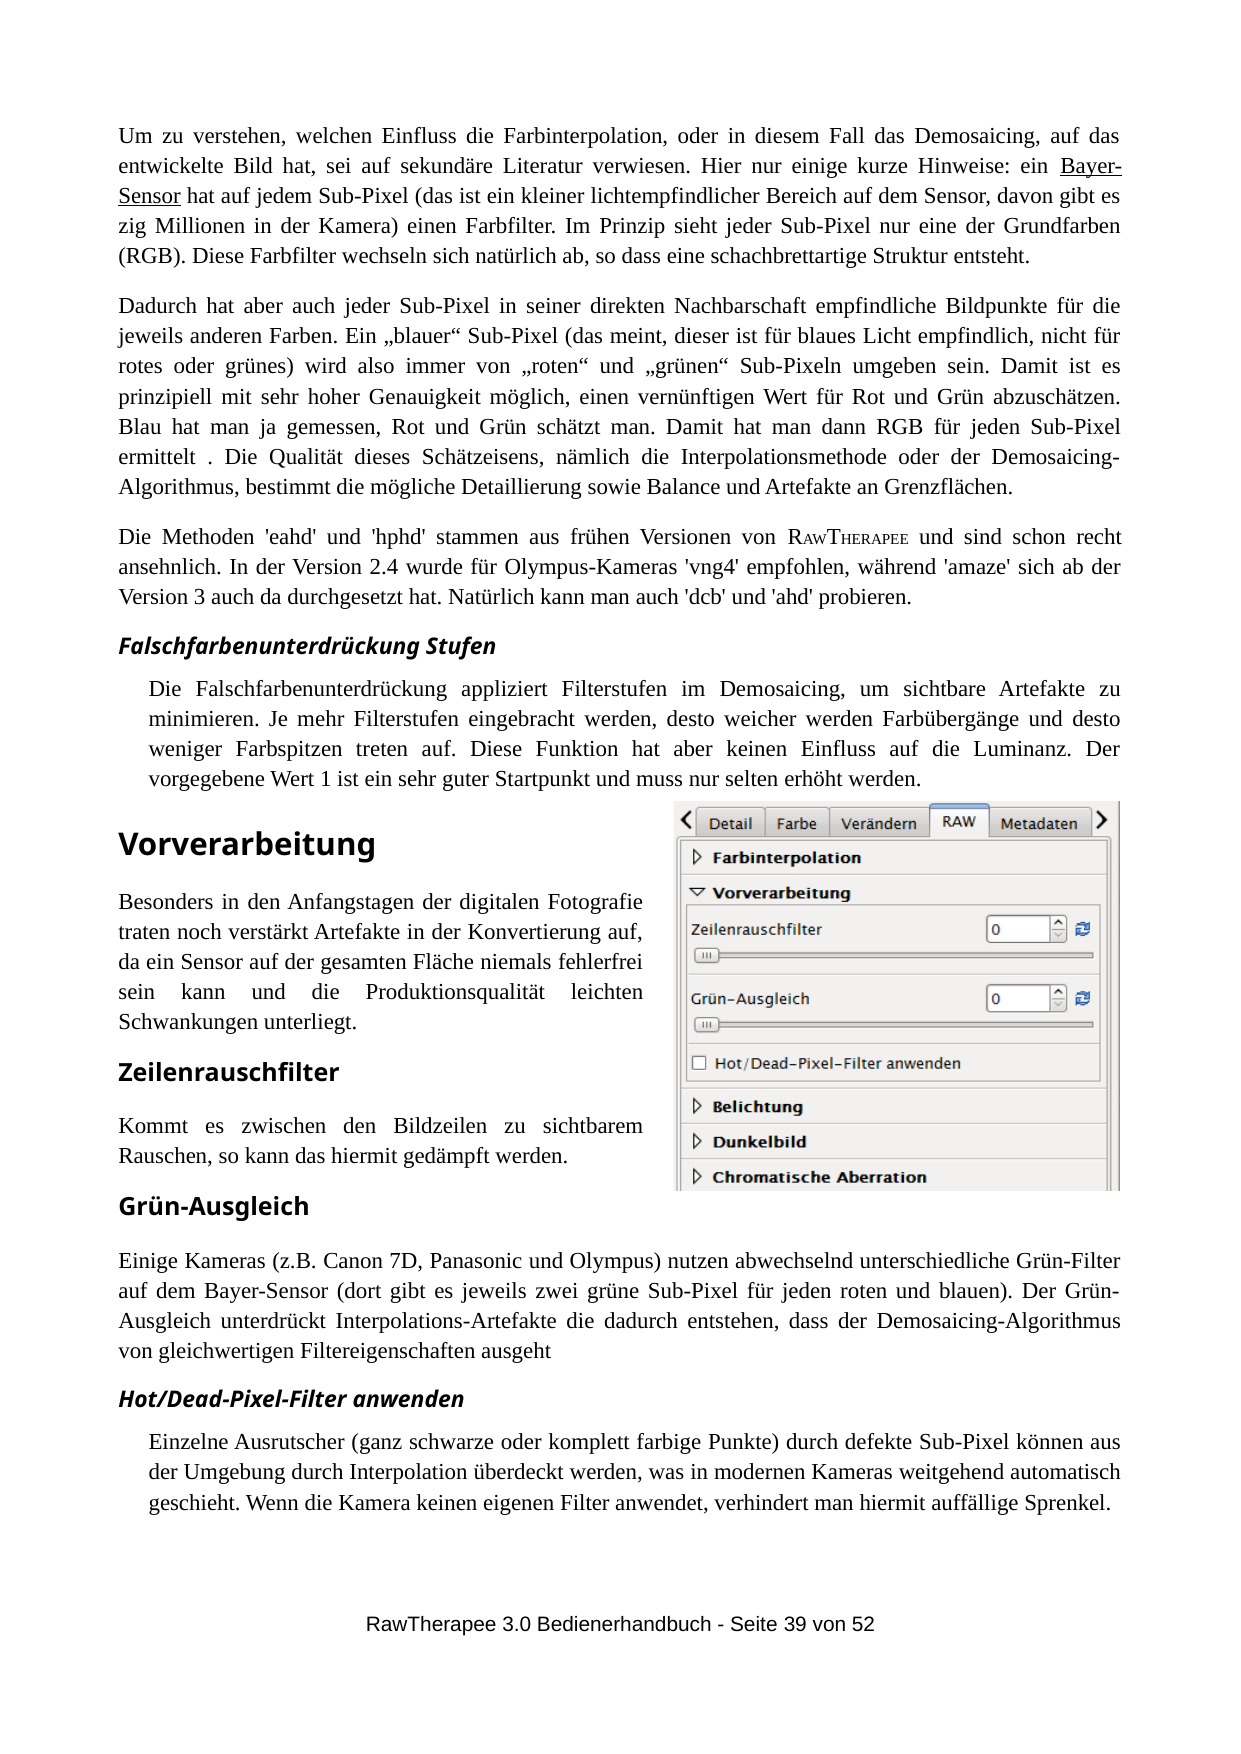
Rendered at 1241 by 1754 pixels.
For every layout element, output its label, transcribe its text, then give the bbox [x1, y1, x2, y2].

subtitle Vorverarbeitung [118, 821, 673, 864]
text Um zu verstehen, welchen Einfluss die Farbinterpolation, oder in diesem Fall das Demosaicing, auf das entwickelte Bild hat, sei auf sekundäre Literatur verwiesen. Hier nur einige kurze Hinweise: ein Bayer-Sensor hat auf jedem Sub-Pixel (das ist ein kleiner lichtempfindlicher Bereich auf dem Sensor, davon gibt es zig Millionen in der Kamera) einen Farbfilter. Im Prinzip sieht jeder Sub-Pixel nur eine der Grundfarben (RGB). Diese Farbfilter wechseln sich natürlich ab, so dass eine schachbrettartige Struktur entsteht. [118, 118, 1122, 269]
text Die Falschfarbenunterdrückung appliziert Filterstufen im Demosaicing, um sichtbare Artefakte zu minimieren. Je mehr Filterstufen eingebracht werden, desto weicher werden Farbübergänge und desto weniger Farbspitzen treten auf. Diese Funktion hat aber keinen Einfluss auf die Luminanz. Der vorgegebene Wert 1 ist ein sehr guter Startpunkt und muss nur selten erhöht werden. [148, 671, 1122, 791]
subtitle Falschfarbenunterdrückung Stufen [118, 630, 1122, 661]
text Besonders in den Anfangstagen der digitalen Fotografie traten noch verstärkt Artefakte in der Konvertierung auf, da ein Sensor auf der gesamten Fläche niemals fehlerfrei sein kann und die Produktionsqualität leichten Schwankungen unterliegt. [118, 884, 673, 1034]
subtitle Hot/Dead-Pixel-Filter anwenden [118, 1383, 1122, 1414]
text Kommt es zwischen den Bildzeilen zu sichtbarem Rauschen, so kann das hiermit gedämpft werden. [118, 1109, 673, 1169]
text Dadurch hat aber auch jeder Sub-Pixel in seiner direkten Nachbarschaft empfindliche Bildpunkte für die jeweils anderen Farben. Ein „blauer“ Sub-Pixel (das meint, dieser ist für blaues Licht empfindlich, nicht für rotes oder grünes) wird also immer von „roten“ und „grünen“ Sub-Pixeln umgeben sein. Damit ist es prinzipiell mit sehr hoher Genauigkeit möglich, einen vernünftigen Wert für Rot und Grün abzuschätzen. Blau hat man ja gemessen, Rot und Grün schätzt man. Damit hat man dann RGB für jeden Sub-Pixel ermittelt . Die Qualität dieses Schätzeisens, nämlich die Interpolationsmethode oder der Demosaicing-Algorithmus, bestimmt die mögliche Detaillierung sowie Balance und Artefakte an Grenzflächen. [118, 289, 1122, 499]
text Die Methoden 'eahd' und 'hphd' stammen aus frühen Versionen von RawTherapee und sind schon recht ansehnlich. In der Version 2.4 wurde für Olympus-Kameras 'vng4' empfohlen, während 'amaze' sich ab der Version 3 auch da durchgesetzt hat. Natürlich kann man auch 'dcb' und 'ahd' probieren. [118, 519, 1122, 610]
picture [673, 801, 1120, 1191]
text Einige Kameras (z.B. Canon 7D, Panasonic und Olympus) nutzen abwechselnd unterschiedliche Grün-Filter auf dem Bayer-Sensor (dort gibt es jeweils zwei grüne Sub-Pixel für jeden roten und blauen). Der Grün-Ausgleich unterdrückt Interpolations-Artefakte die dadurch entstehen, dass der Demosaicing-Algorithmus von gleichwertigen Filtereigenschaften ausgeht [118, 1243, 1122, 1363]
subtitle Grün-Ausgleich [118, 1189, 1122, 1223]
text Einzelne Ausrutscher (ganz schwarze oder komplett farbige Punkte) durch defekte Sub-Pixel können aus der Umgebung durch Interpolation überdeckt werden, was in modernen Kameras weitgehend automatisch geschieht. Wenn die Kamera keinen eigenen Filter anwendet, verhindert man hiermit auffällige Sprenkel. [148, 1424, 1122, 1515]
subtitle Zeilenrauschfilter [118, 1054, 673, 1089]
